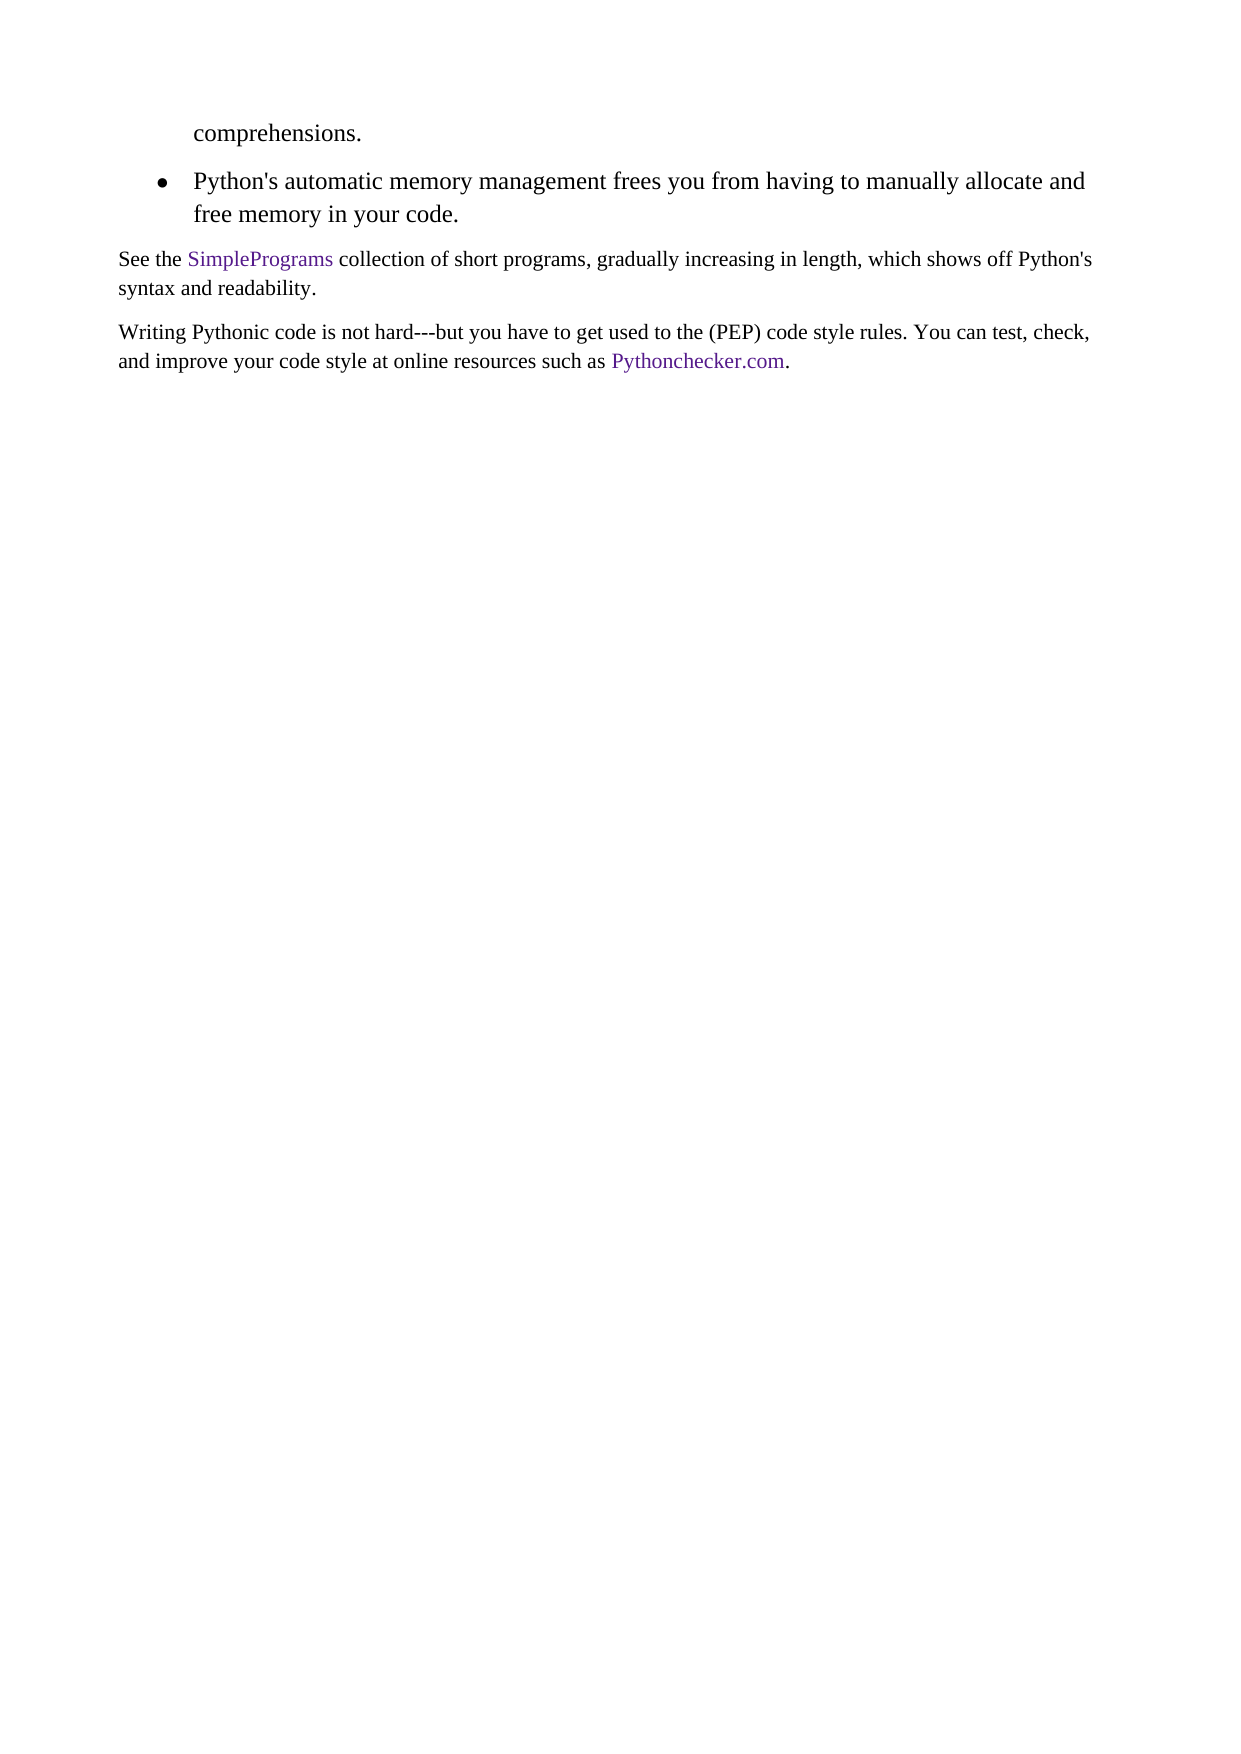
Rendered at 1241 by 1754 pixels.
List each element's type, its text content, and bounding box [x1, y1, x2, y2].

list Python's automatic memory management frees you from having to manually allocate and free memory in your code. [156, 166, 1122, 227]
text Writing Pythonic code is not hard---but you have to get used to the (PEP) code style rules. You can test, check, and improve your code style at online resources such as Pythonchecker.com. [118, 319, 1122, 373]
list comprehensions. [156, 118, 1122, 147]
text See the SimplePrograms collection of short programs, gradually increasing in length, which shows off Python's syntax and readability. [118, 246, 1122, 301]
